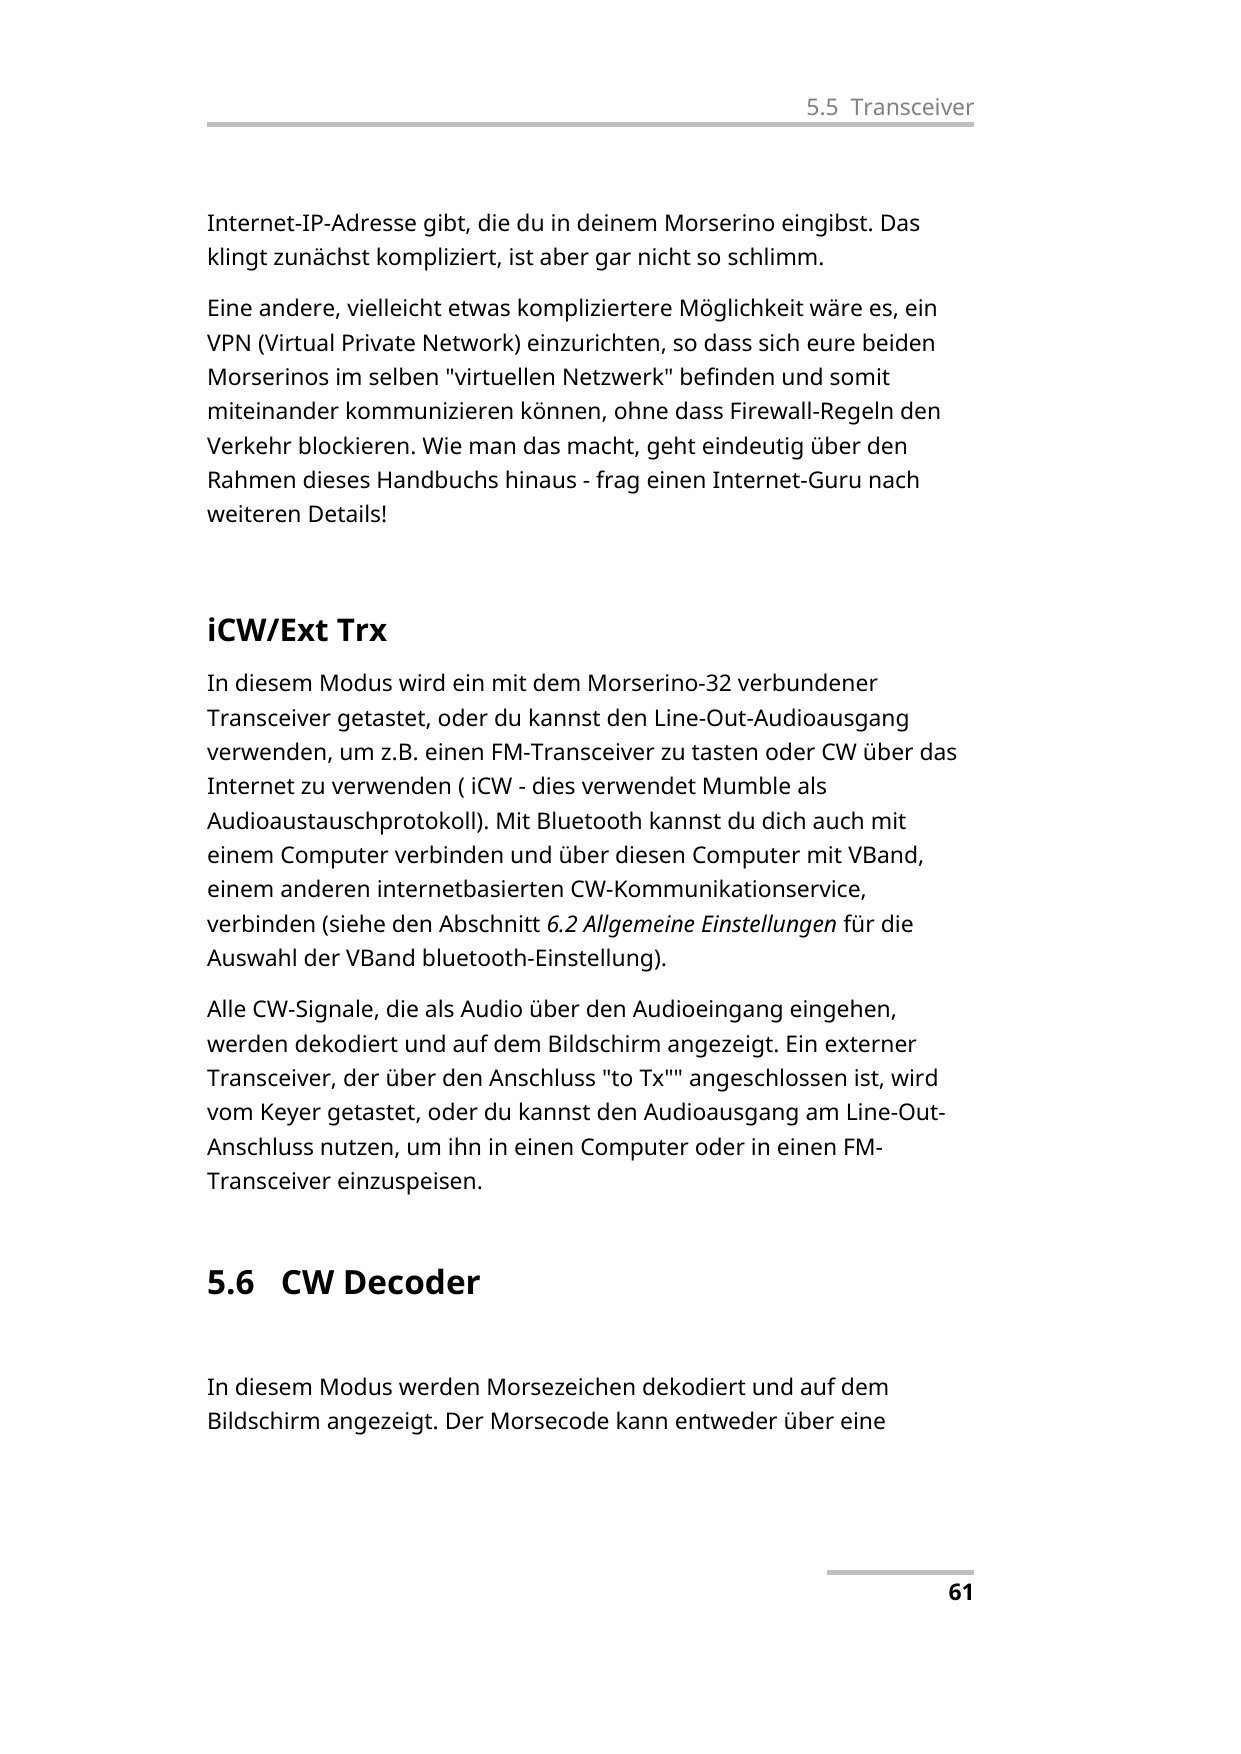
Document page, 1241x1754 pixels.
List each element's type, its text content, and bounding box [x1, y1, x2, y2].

text In diesem Modus wird ein mit dem Morserino-32 verbundener Transceiver getastet, oder du kannst den Line-Out-Audioausgang verwenden, um z.B. einen FM-Transceiver zu tasten oder CW über das Internet zu verwenden ( iCW - dies verwendet Mumble als Audioaustauschprotokoll). Mit Bluetooth kannst du dich auch mit einem Computer verbinden und über diesen Computer mit VBand, einem anderen internetbasierten CW-Kommunikationservice, verbinden (siehe den Abschnitt 6.2 Allgemeine Einstellungen für die Auswahl der VBand bluetooth-Einstellung). [207, 667, 974, 973]
text Eine andere, vielleicht etwas kompliziertere Möglichkeit wäre es, ein VPN (Virtual Private Network) einzurichten, so dass sich eure beiden Morserinos im selben "virtuellen Netzwerk" befinden und somit miteinander kommunizieren können, ohne dass Firewall-Regeln den Verkehr blockieren. Wie man das macht, geht eindeutig über den Rahmen dieses Handbuchs hinaus - frag einen Internet-Guru nach weiteren Details! [207, 292, 974, 530]
text Alle CW-Signale, die als Audio über den Audioeingang eingehen, werden dekodiert und auf dem Bildschirm angezeigt. Ein externer Transceiver, der über den Anschluss "to Tx"" angeschlossen ist, wird vom Keyer getastet, oder du kannst den Audioausgang am Line-Out-Anschluss nutzen, um ihn in einen Computer oder in einen FM-Transceiver einzuspeisen. [207, 993, 974, 1196]
subtitle CW Decoder [207, 1258, 974, 1304]
text In diesem Modus werden Morsezeichen dekodiert und auf dem Bildschirm angezeigt. Der Morsecode kann entweder über eine [207, 1371, 974, 1436]
subtitle iCW/Ext Trx [207, 606, 974, 650]
text Internet-IP-Adresse gibt, die du in deinem Morserino eingibst. Das klingt zunächst kompliziert, ist aber gar nicht so schlimm. [207, 207, 974, 272]
